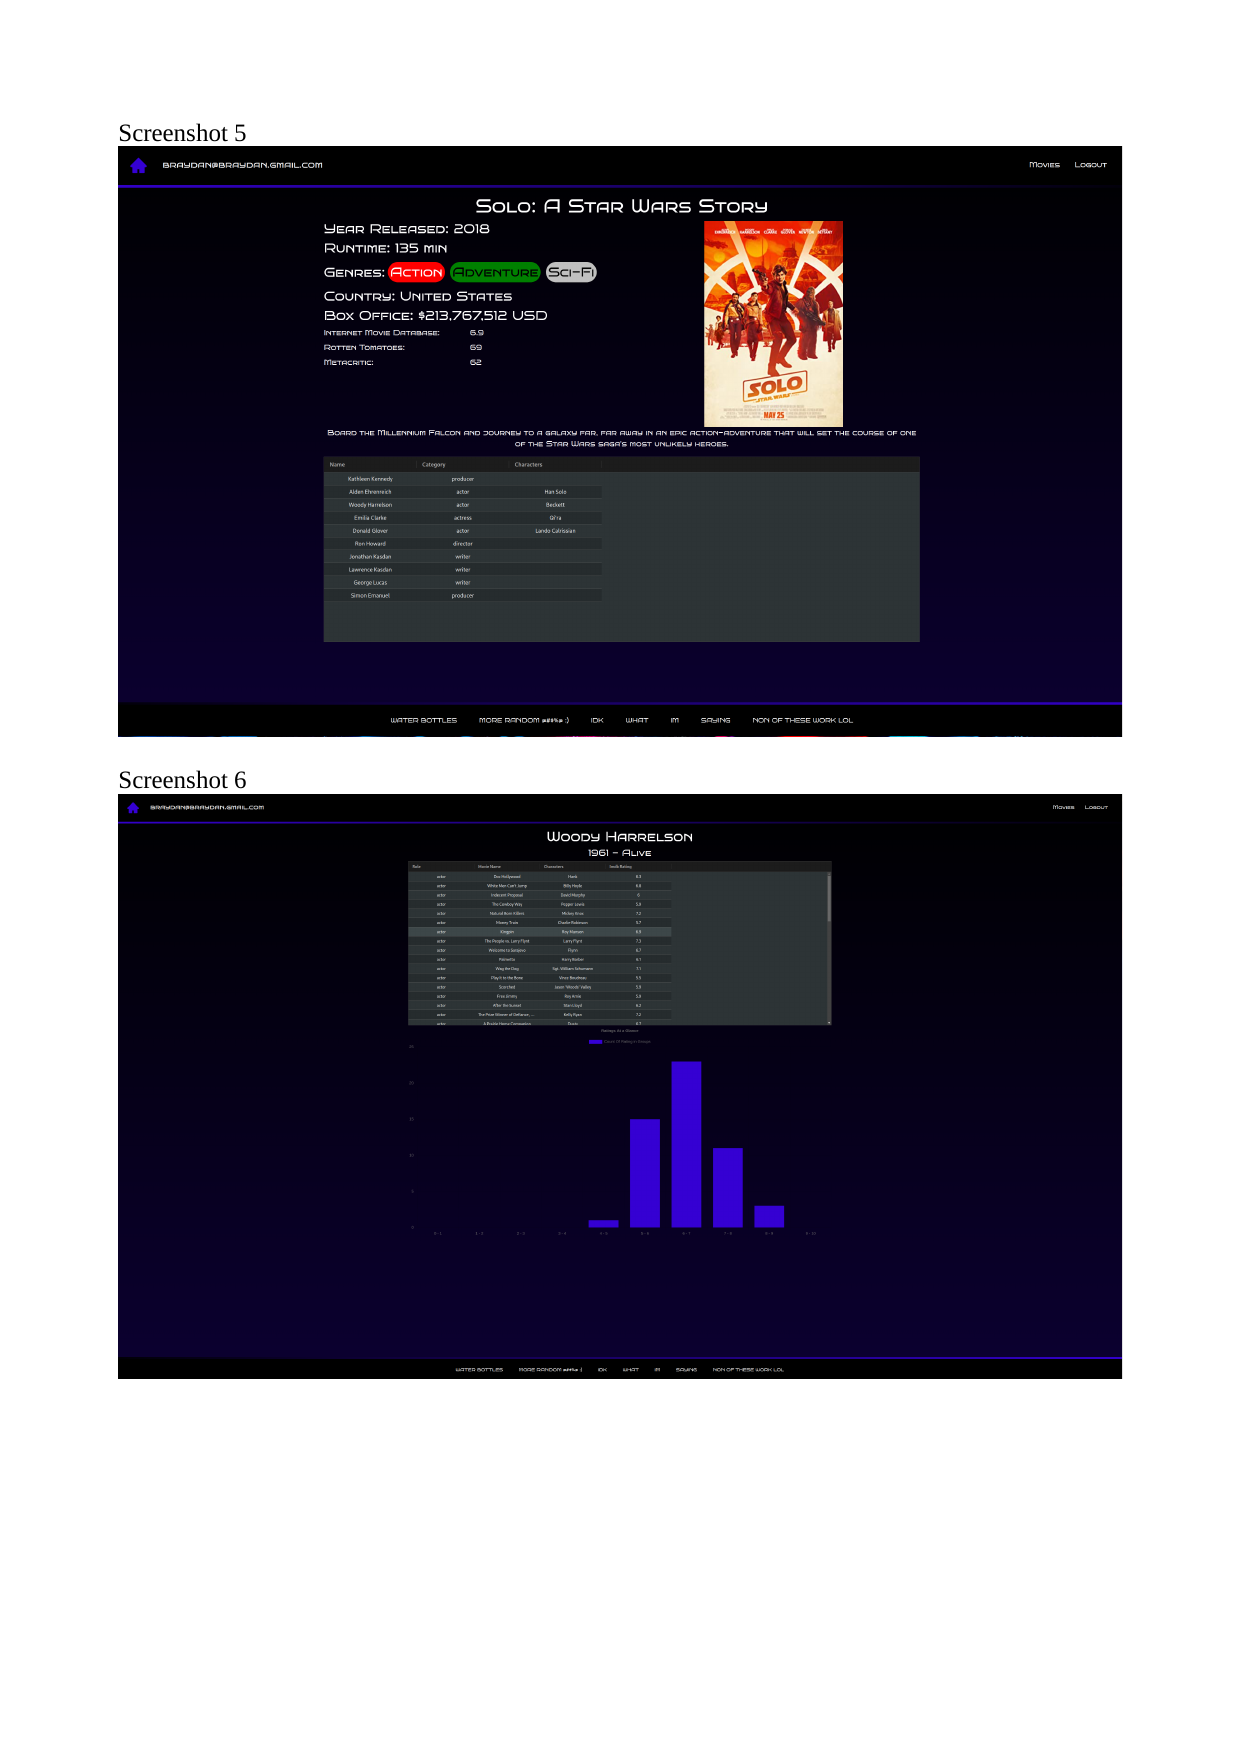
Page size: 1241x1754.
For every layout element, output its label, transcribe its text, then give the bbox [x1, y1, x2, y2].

text Screenshot 5 [118, 118, 1122, 146]
text Screenshot 6 [118, 766, 1122, 794]
picture [118, 794, 1123, 1379]
picture [118, 146, 1123, 737]
